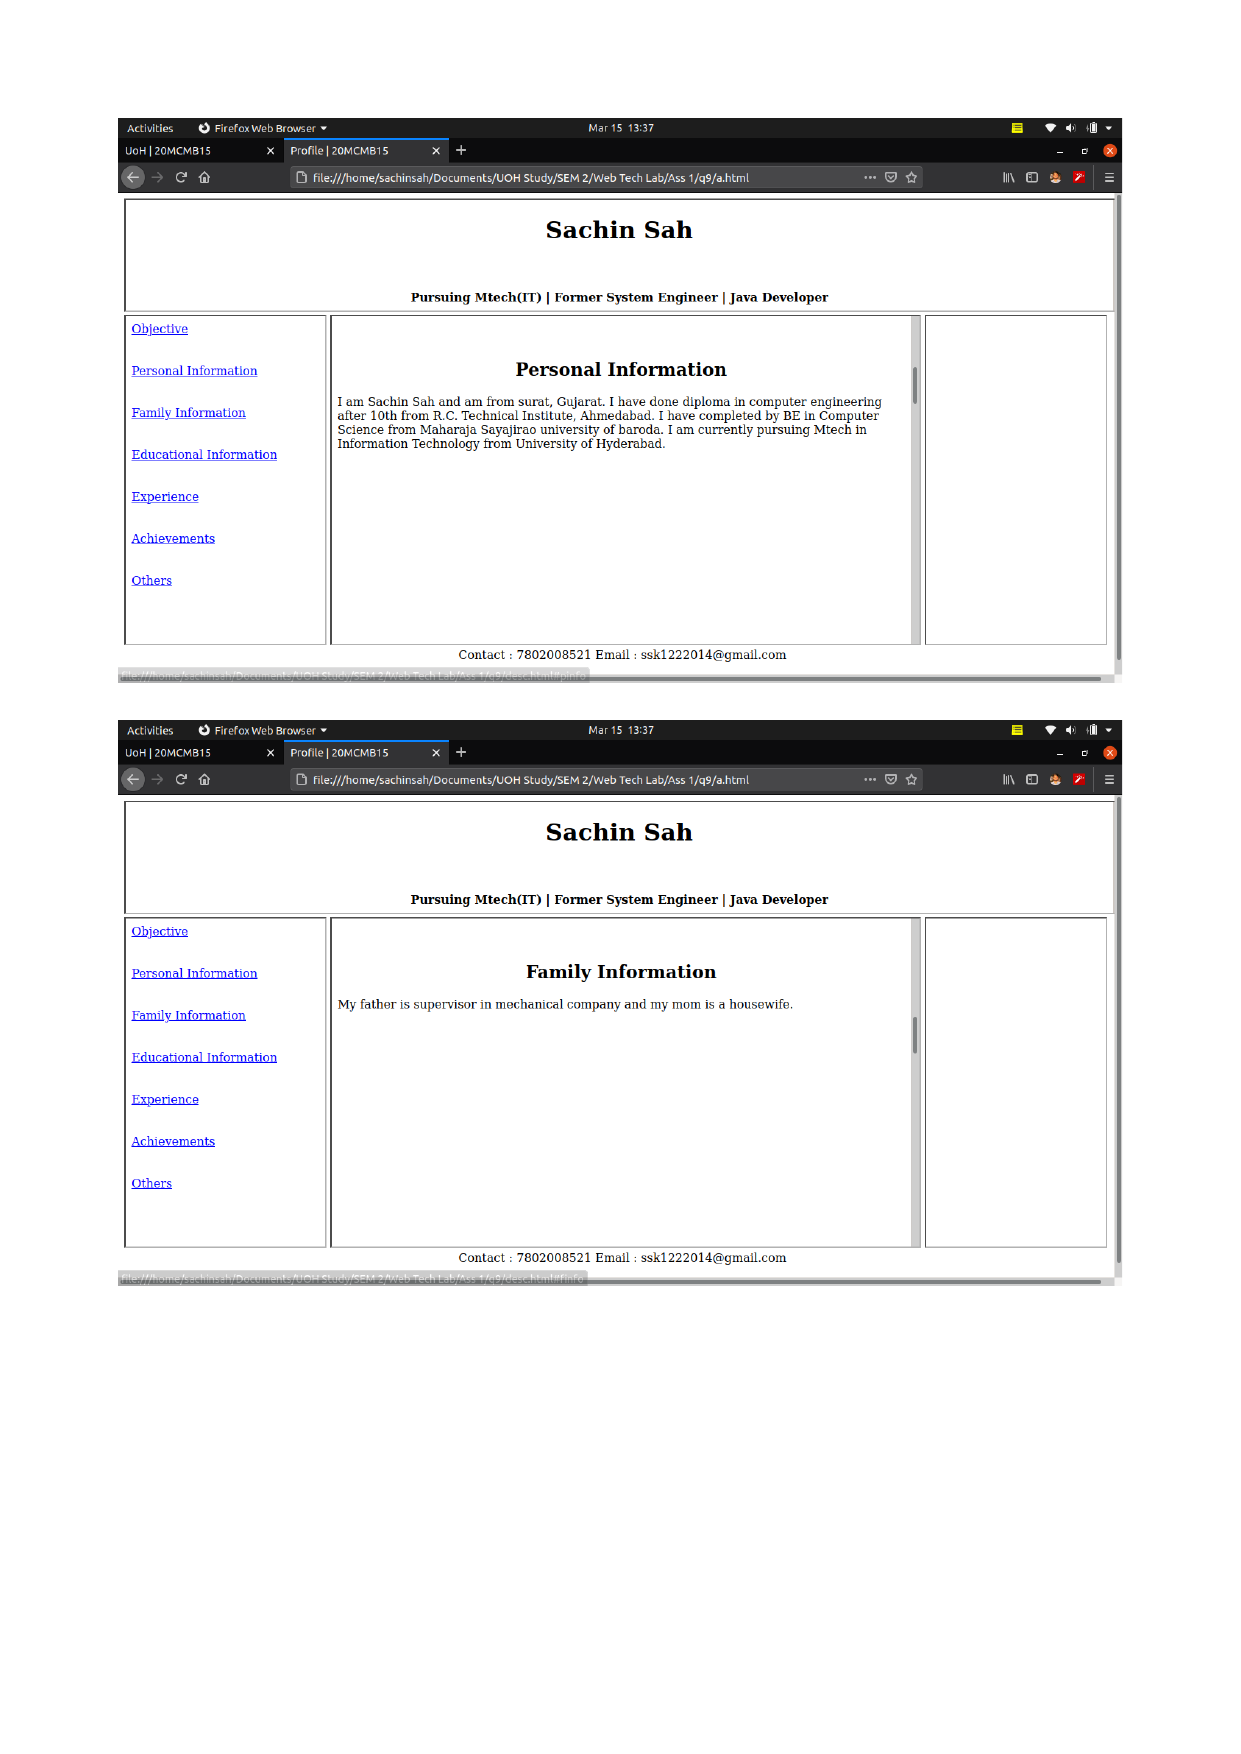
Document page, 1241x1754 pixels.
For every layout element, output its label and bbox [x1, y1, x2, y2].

picture [118, 720, 1123, 1286]
picture [118, 118, 1123, 683]
